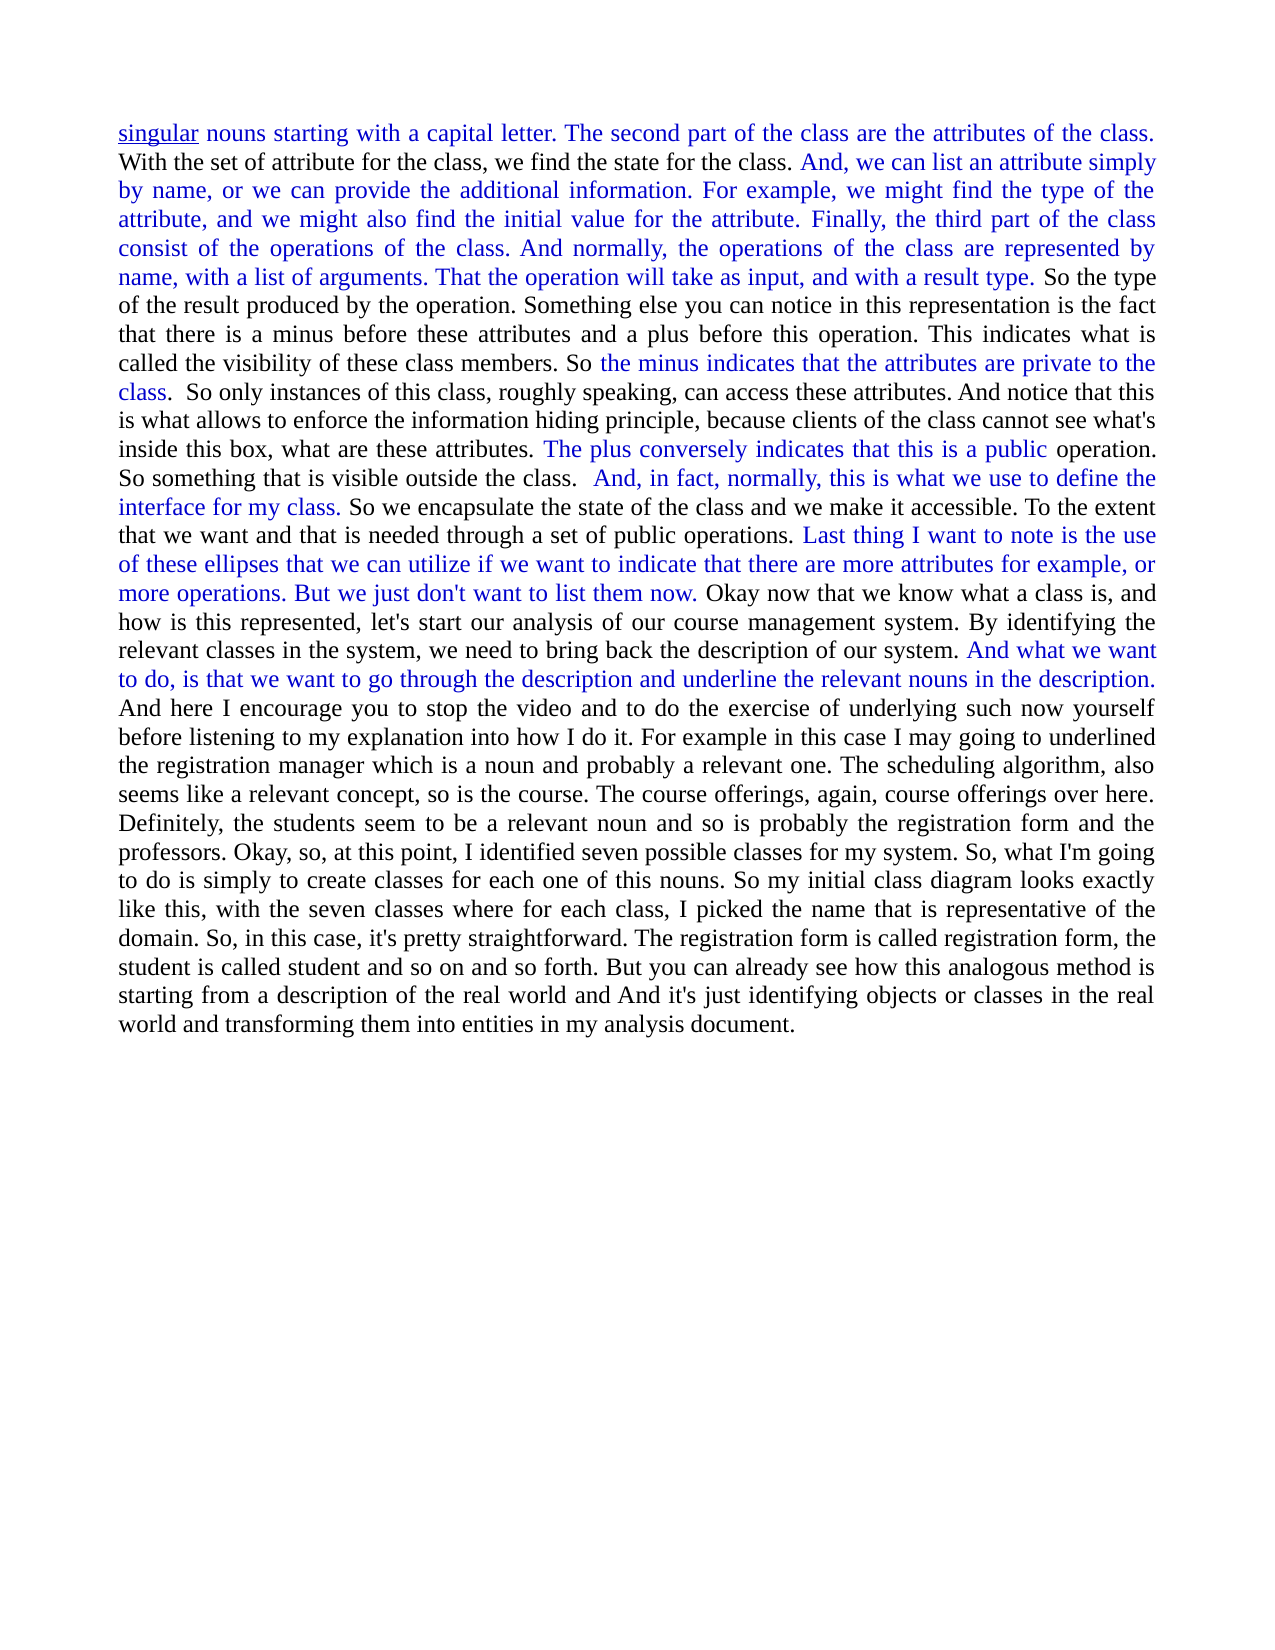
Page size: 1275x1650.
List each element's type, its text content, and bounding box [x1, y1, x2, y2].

text singular nouns starting with a capital letter. The second part of the class are the attributes of the class. With the set of attribute for the class, we find the state for the class. And, we can list an attribute simply by name, or we can provide the additional information. For example, we might find the type of the attribute, and we might also find the initial value for the attribute. Finally, the third part of the class consist of the operations of the class. And normally, the operations of the class are represented by name, with a list of arguments. That the operation will take as input, and with a result type. So the type of the result produced by the operation. Something else you can notice in this representation is the fact that there is a minus before these attributes and a plus before this operation. This indicates what is called the visibility of these class members. So the minus indicates that the attributes are private to the class. So only instances of this class, roughly speaking, can access these attributes. And notice that this is what allows to enforce the information hiding principle, because clients of the class cannot see what's inside this box, what are these attributes. The plus conversely indicates that this is a public operation. So something that is visible outside the class. And, in fact, normally, this is what we use to define the interface for my class. So we encapsulate the state of the class and we make it accessible. To the extent that we want and that is needed through a set of public operations. Last thing I want to note is the use of these ellipses that we can utilize if we want to indicate that there are more attributes for example, or more operations. But we just don't want to list them now. Okay now that we know what a class is, and how is this represented, let's start our analysis of our course management system. By identifying the relevant classes in the system, we need to bring back the description of our system. And what we want to do, is that we want to go through the description and underline the relevant nouns in the description. And here I encourage you to stop the video and to do the exercise of underlying such now yourself before listening to my explanation into how I do it. For example in this case I may going to underlined the registration manager which is a noun and probably a relevant one. The scheduling algorithm, also seems like a relevant concept, so is the course. The course offerings, again, course offerings over here. Definitely, the students seem to be a relevant noun and so is probably the registration form and the professors. Okay, so, at this point, I identified seven possible classes for my system. So, what I'm going to do is simply to create classes for each one of this nouns. So my initial class diagram looks exactly like this, with the seven classes where for each class, I picked the name that is representative of the domain. So, in this case, it's pretty straightforward. The registration form is called registration form, the student is called student and so on and so forth. But you can already see how this analogous method is starting from a description of the real world and And it's just identifying objects or classes in the real world and transforming them into entities in my analysis document. [118, 118, 1157, 1038]
